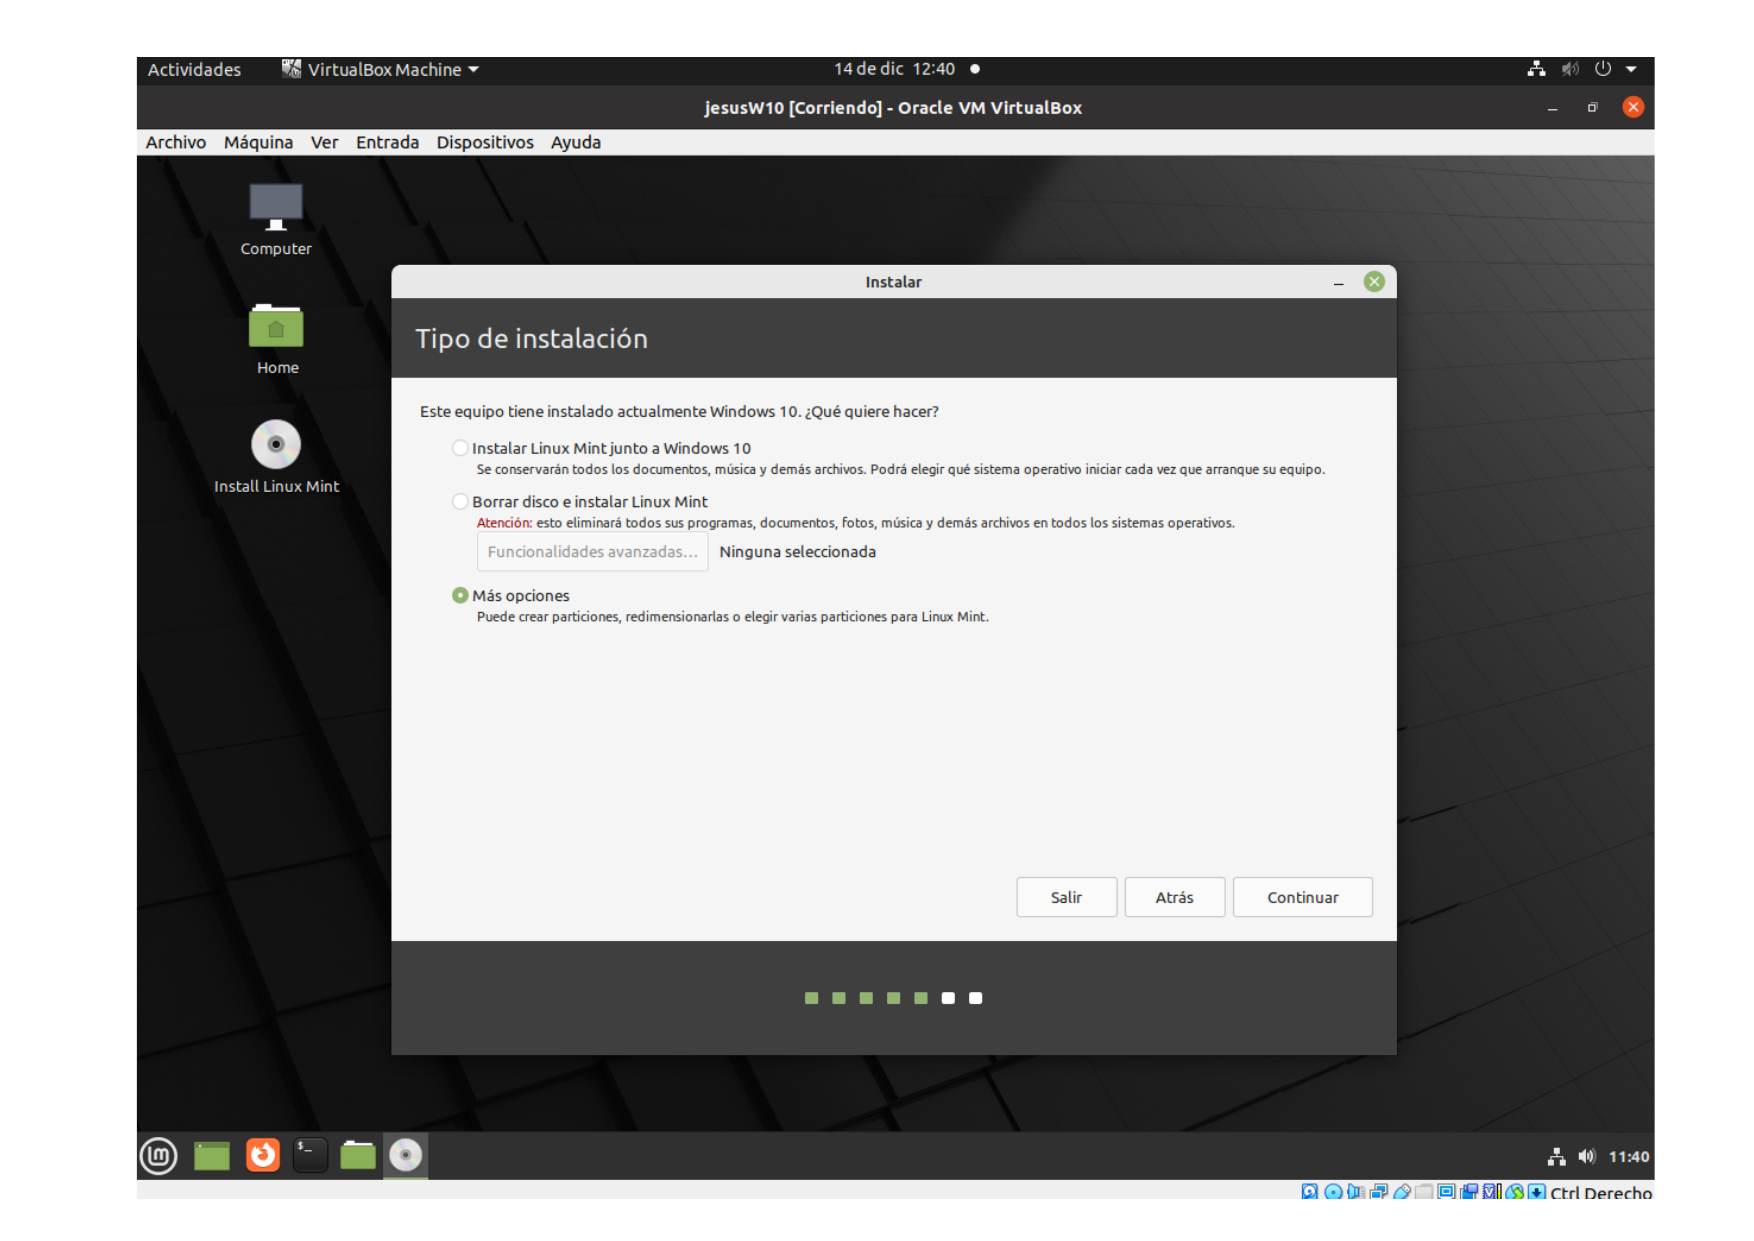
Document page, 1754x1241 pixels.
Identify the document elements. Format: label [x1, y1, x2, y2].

picture [136, 57, 1655, 1199]
